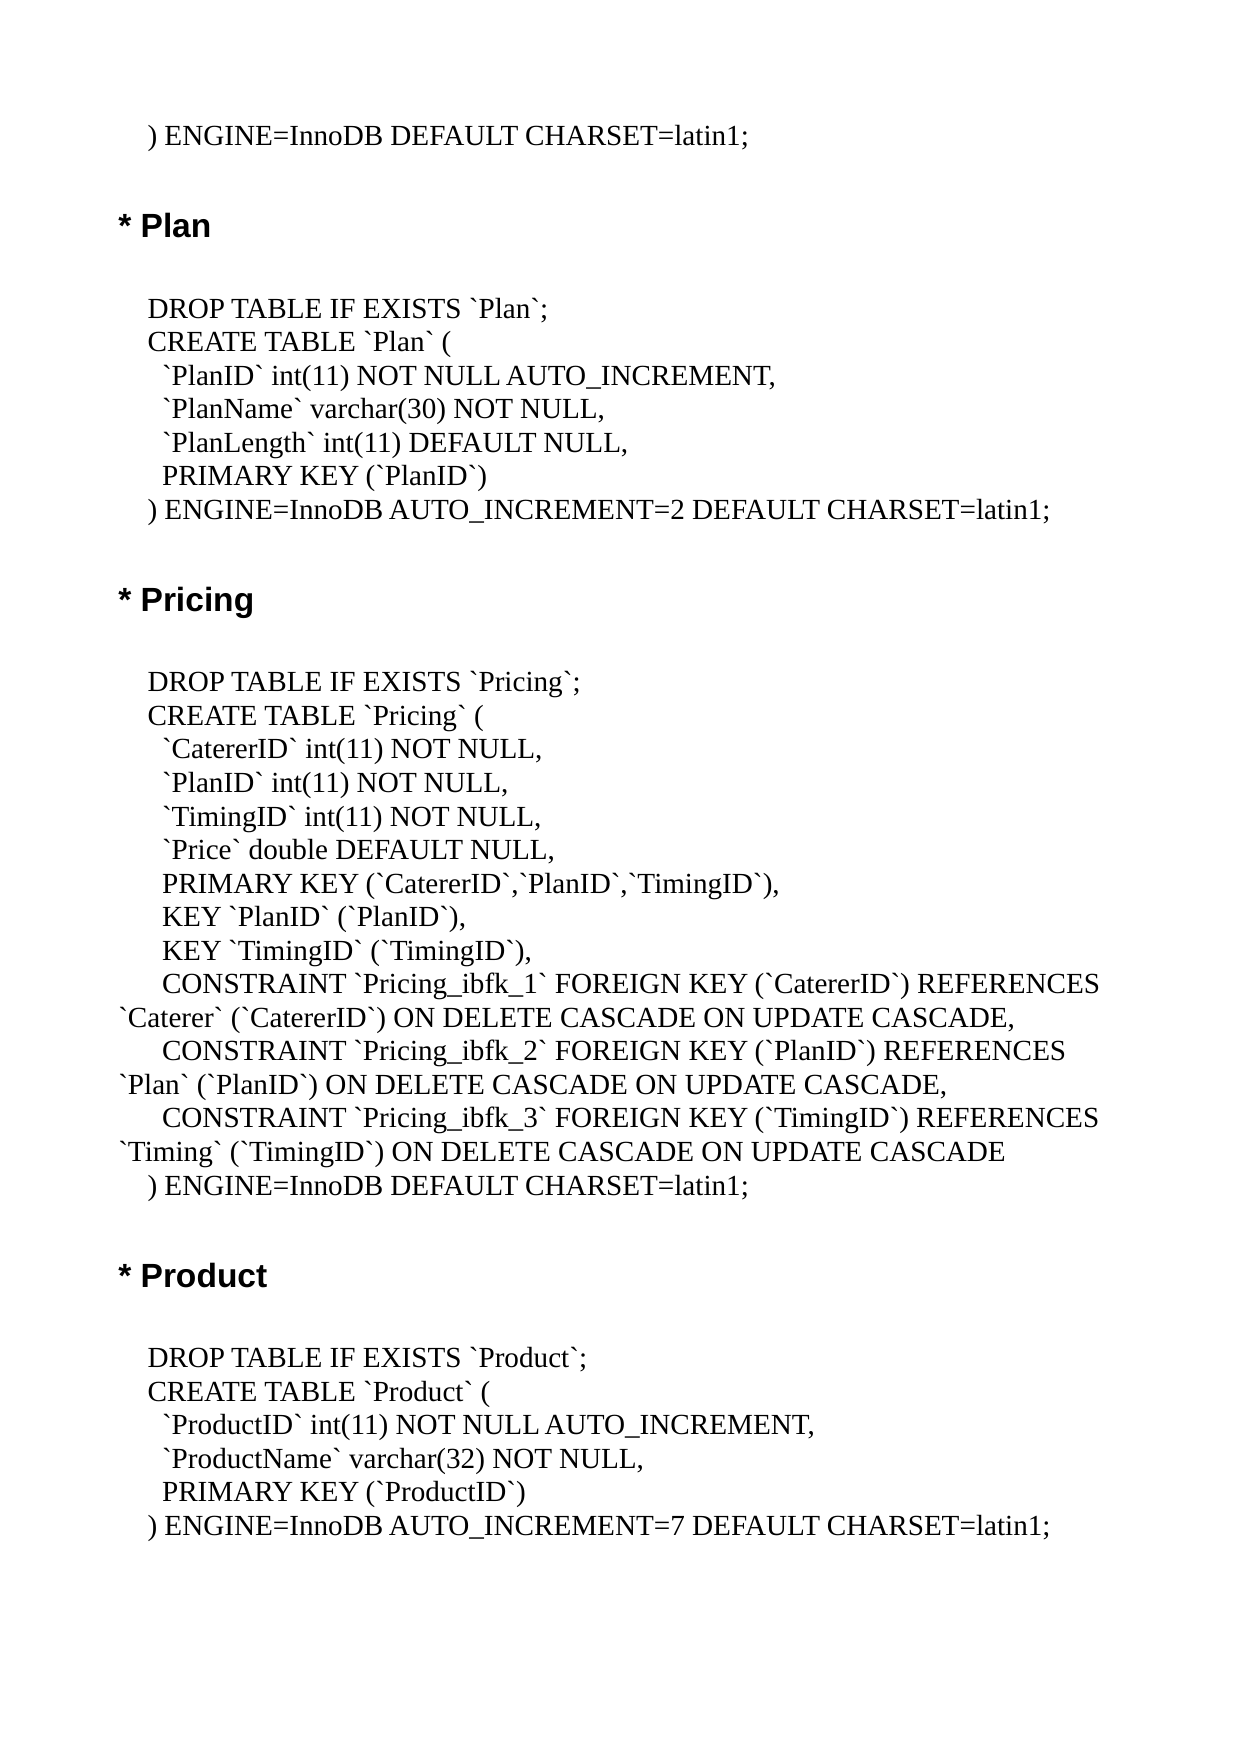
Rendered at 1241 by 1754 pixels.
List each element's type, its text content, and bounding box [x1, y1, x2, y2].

text `ProductID` int(11) NOT NULL AUTO_INCREMENT, [118, 1407, 1122, 1441]
text ) ENGINE=InnoDB DEFAULT CHARSET=latin1; [118, 118, 1122, 152]
text `CatererID` int(11) NOT NULL, [118, 732, 1122, 765]
text PRIMARY KEY (`ProductID`) [118, 1474, 1122, 1508]
text DROP TABLE IF EXISTS `Pricing`; [118, 664, 1122, 698]
text `PlanName` varchar(30) NOT NULL, [118, 391, 1122, 425]
text CONSTRAINT `Pricing_ibfk_2` FOREIGN KEY (`PlanID`) REFERENCES `Plan` (`PlanID`) ON DELETE CASCADE ON UPDATE CASCADE, [118, 1033, 1122, 1101]
text CONSTRAINT `Pricing_ibfk_3` FOREIGN KEY (`TimingID`) REFERENCES `Timing` (`TimingID`) ON DELETE CASCADE ON UPDATE CASCADE [118, 1101, 1122, 1168]
text PRIMARY KEY (`CatererID`,`PlanID`,`TimingID`), [118, 866, 1122, 899]
text CREATE TABLE `Pricing` ( [118, 698, 1122, 732]
text `PlanID` int(11) NOT NULL AUTO_INCREMENT, [118, 358, 1122, 391]
text `PlanID` int(11) NOT NULL, [118, 765, 1122, 799]
text KEY `TimingID` (`TimingID`), [118, 933, 1122, 966]
text DROP TABLE IF EXISTS `Plan`; [118, 291, 1122, 324]
subtitle * Pricing [118, 580, 1122, 618]
text `ProductName` varchar(32) NOT NULL, [118, 1441, 1122, 1474]
text `Price` double DEFAULT NULL, [118, 832, 1122, 866]
text KEY `PlanID` (`PlanID`), [118, 899, 1122, 933]
text `TimingID` int(11) NOT NULL, [118, 799, 1122, 832]
text `PlanLength` int(11) DEFAULT NULL, [118, 425, 1122, 458]
text DROP TABLE IF EXISTS `Product`; [118, 1340, 1122, 1374]
text CONSTRAINT `Pricing_ibfk_1` FOREIGN KEY (`CatererID`) REFERENCES `Caterer` (`CatererID`) ON DELETE CASCADE ON UPDATE CASCADE, [118, 966, 1122, 1033]
subtitle * Product [118, 1256, 1122, 1294]
text CREATE TABLE `Product` ( [118, 1374, 1122, 1407]
text ) ENGINE=InnoDB AUTO_INCREMENT=2 DEFAULT CHARSET=latin1; [118, 492, 1122, 526]
text CREATE TABLE `Plan` ( [118, 324, 1122, 358]
text ) ENGINE=InnoDB DEFAULT CHARSET=latin1; [118, 1168, 1122, 1201]
text PRIMARY KEY (`PlanID`) [118, 458, 1122, 492]
text ) ENGINE=InnoDB AUTO_INCREMENT=7 DEFAULT CHARSET=latin1; [118, 1508, 1122, 1542]
subtitle * Plan [118, 206, 1122, 245]
